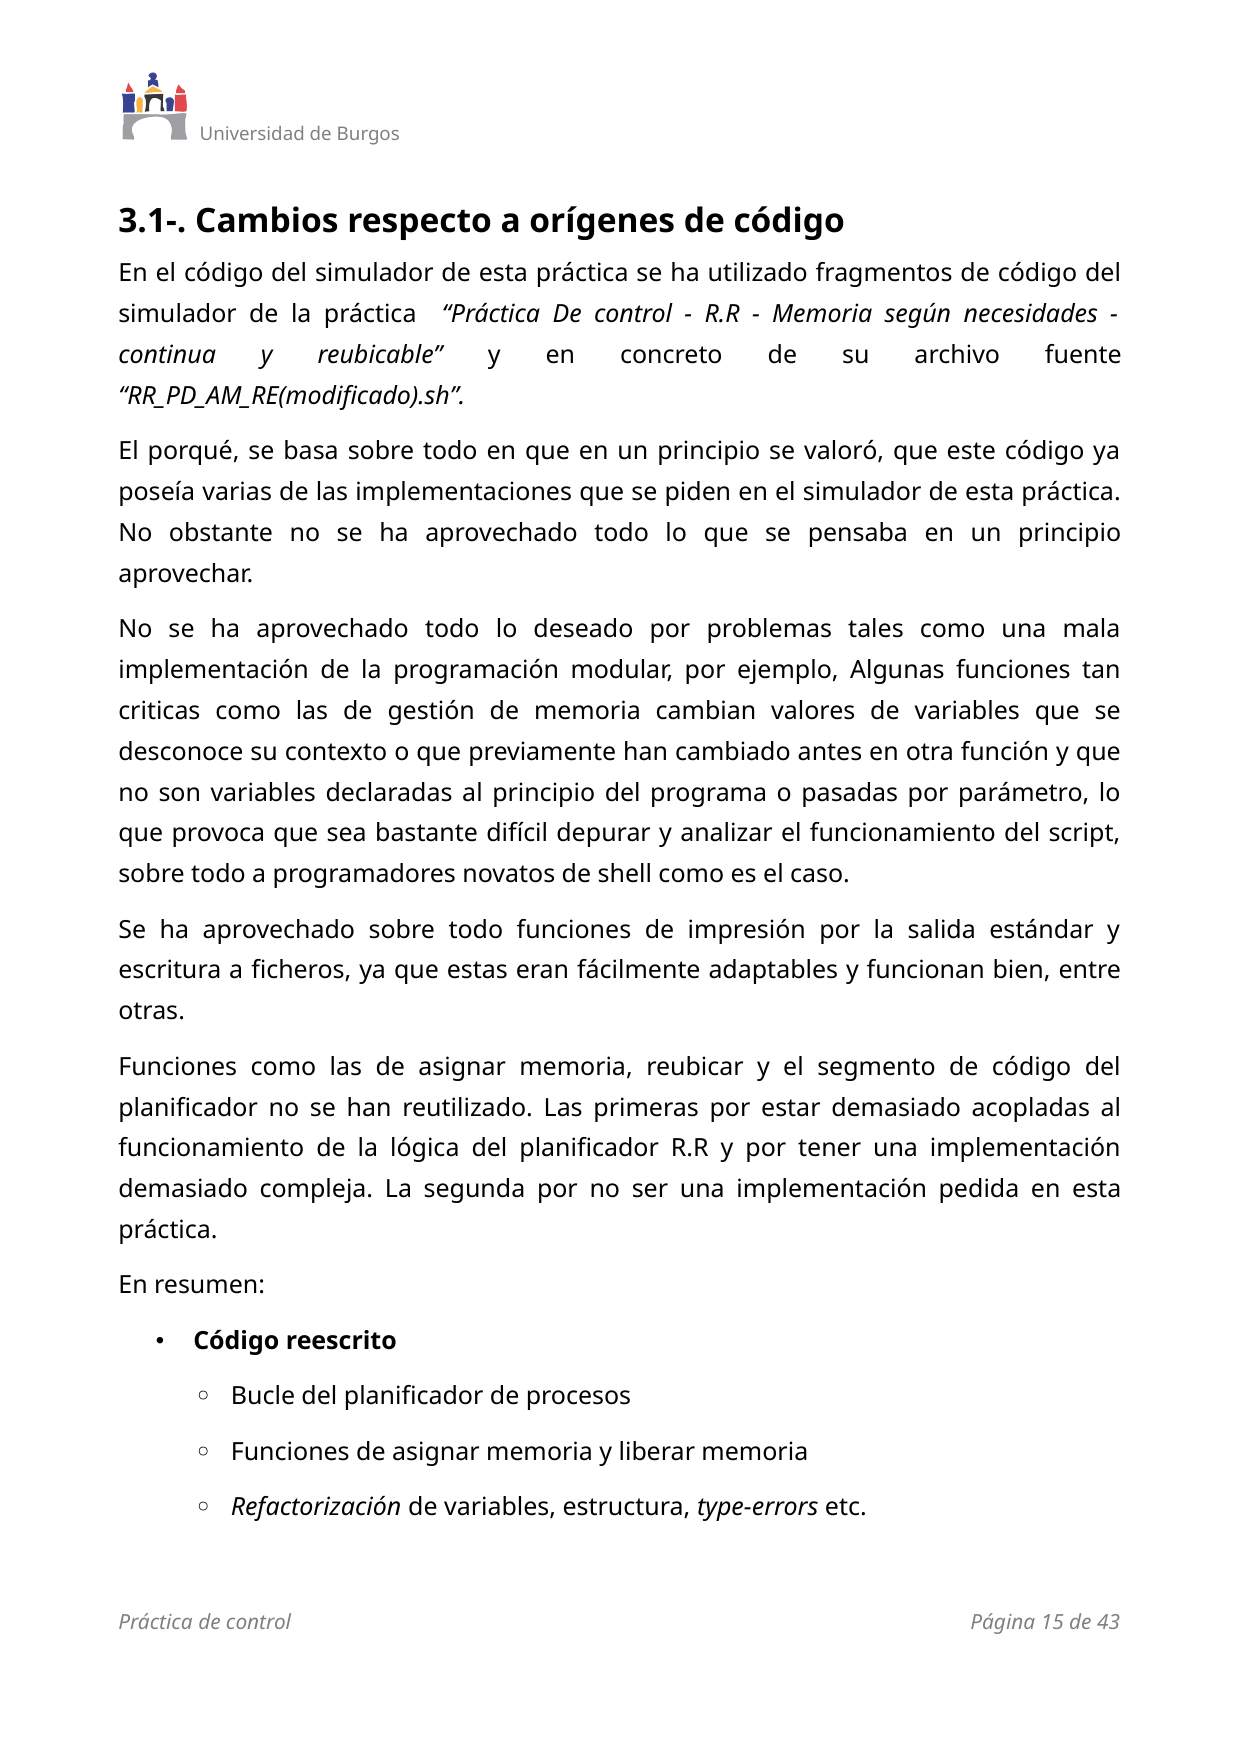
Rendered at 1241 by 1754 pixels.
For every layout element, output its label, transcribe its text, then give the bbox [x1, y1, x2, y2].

list Refactorización de variables, estructura, type-errors etc. [193, 1489, 1122, 1523]
list Funciones de asignar memoria y liberar memoria [193, 1433, 1122, 1467]
text El porqué, se basa sobre todo en que en un principio se valoró, que este código ya poseía varias de las implementaciones que se piden en el simulador de esta práctica. No obstante no se ha aprovechado todo lo que se pensaba en un principio aprovechar. [118, 433, 1122, 589]
list Código reescrito [156, 1323, 1122, 1357]
text Se ha aprovechado sobre todo funciones de impresión por la salida estándar y escritura a ficheros, ya que estas eran fácilmente adaptables y funcionan bien, entre otras. [118, 911, 1122, 1027]
text Funciones como las de asignar memoria, reubicar y el segmento de código del planificador no se han reutilizado. Las primeras por estar demasiado acopladas al funcionamiento de la lógica del planificador R.R y por tener una implementación demasiado compleja. La segunda por no ser una implementación pedida en esta práctica. [118, 1048, 1122, 1246]
list Bucle del planificador de procesos [193, 1378, 1122, 1412]
text No se ha aprovechado todo lo deseado por problemas tales como una mala implementación de la programación modular, por ejemplo, Algunas funciones tan criticas como las de gestión de memoria cambian valores de variables que se desconoce su contexto o que previamente han cambiado antes en otra función y que no son variables declaradas al principio del programa o pasadas por parámetro, lo que provoca que sea bastante difícil depurar y analizar el funcionamiento del script, sobre todo a programadores novatos de shell como es el caso. [118, 611, 1122, 890]
picture [117, 72, 189, 142]
text En resumen: [118, 1267, 1122, 1301]
subtitle 3.1-. Cambios respecto a orígenes de código [118, 197, 1122, 243]
text En el código del simulador de esta práctica se ha utilizado fragmentos de código del simulador de la práctica “Práctica De control - R.R - Memoria según necesidades - continua y reubicable” y en concreto de su archivo fuente “RR_PD_AM_RE(modificado).sh”. [118, 255, 1122, 412]
